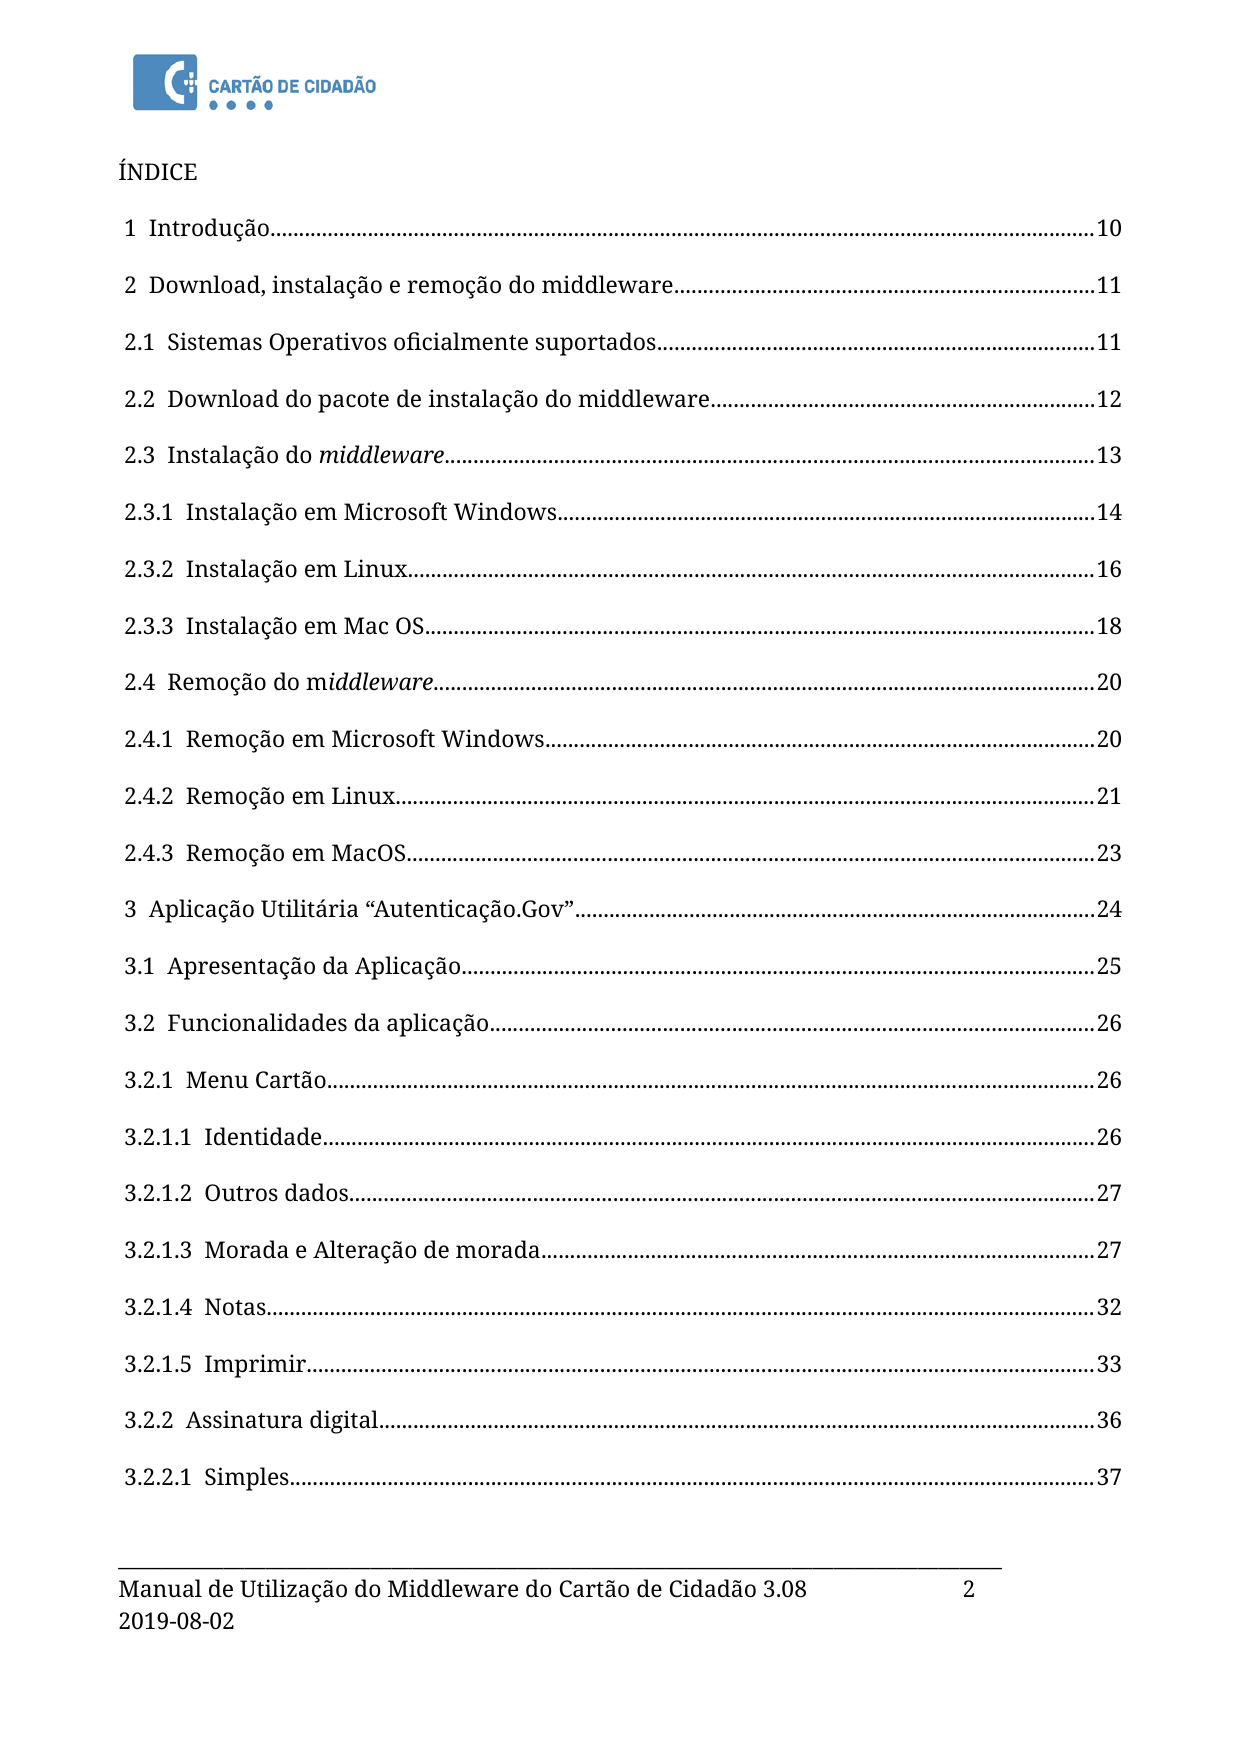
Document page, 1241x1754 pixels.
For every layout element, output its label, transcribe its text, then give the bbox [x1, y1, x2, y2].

text ÍNDICE [118, 155, 1122, 187]
text 3.2.1.4 Notas 32 [118, 1291, 1122, 1322]
text 3 Aplicação Utilitária “Autenticação.Gov” 24 [118, 893, 1122, 925]
text 3.2.2.1 Simples 37 [118, 1461, 1122, 1492]
text 2.4.1 Remoção em Microsoft Windows 20 [118, 723, 1122, 754]
text 3.2.1.5 Imprimir 33 [118, 1348, 1122, 1379]
text 3.2.1.2 Outros dados 27 [118, 1177, 1122, 1208]
text 2.3.1 Instalação em Microsoft Windows 14 [118, 496, 1122, 527]
text 2.3.2 Instalação em Linux 16 [118, 553, 1122, 584]
text 2.2 Download do pacote de instalação do middleware 12 [118, 382, 1122, 414]
text 2.4.2 Remoção em Linux 21 [118, 780, 1122, 811]
text 2.1 Sistemas Operativos oficialmente suportados 11 [118, 326, 1122, 357]
text 2.4 Remoção do middleware 20 [118, 666, 1122, 698]
text 2.3 Instalação do middleware 13 [118, 439, 1122, 471]
text 3.2 Funcionalidades da aplicação 26 [118, 1007, 1122, 1038]
text 1 Introdução 10 [118, 212, 1122, 243]
text 3.2.1.3 Morada e Alteração de morada 27 [118, 1234, 1122, 1265]
text 2 Download, instalação e remoção do middleware 11 [118, 269, 1122, 300]
text 2.4.3 Remoção em MacOS 23 [118, 837, 1122, 868]
text 3.2.1.1 Identidade 26 [118, 1121, 1122, 1152]
text 3.1 Apresentação da Aplicação 25 [118, 950, 1122, 981]
text 3.2.1 Menu Cartão 26 [118, 1064, 1122, 1095]
text 3.2.2 Assinatura digital 36 [118, 1404, 1122, 1436]
picture [130, 47, 423, 118]
text 2.3.3 Instalação em Mac OS 18 [118, 609, 1122, 641]
